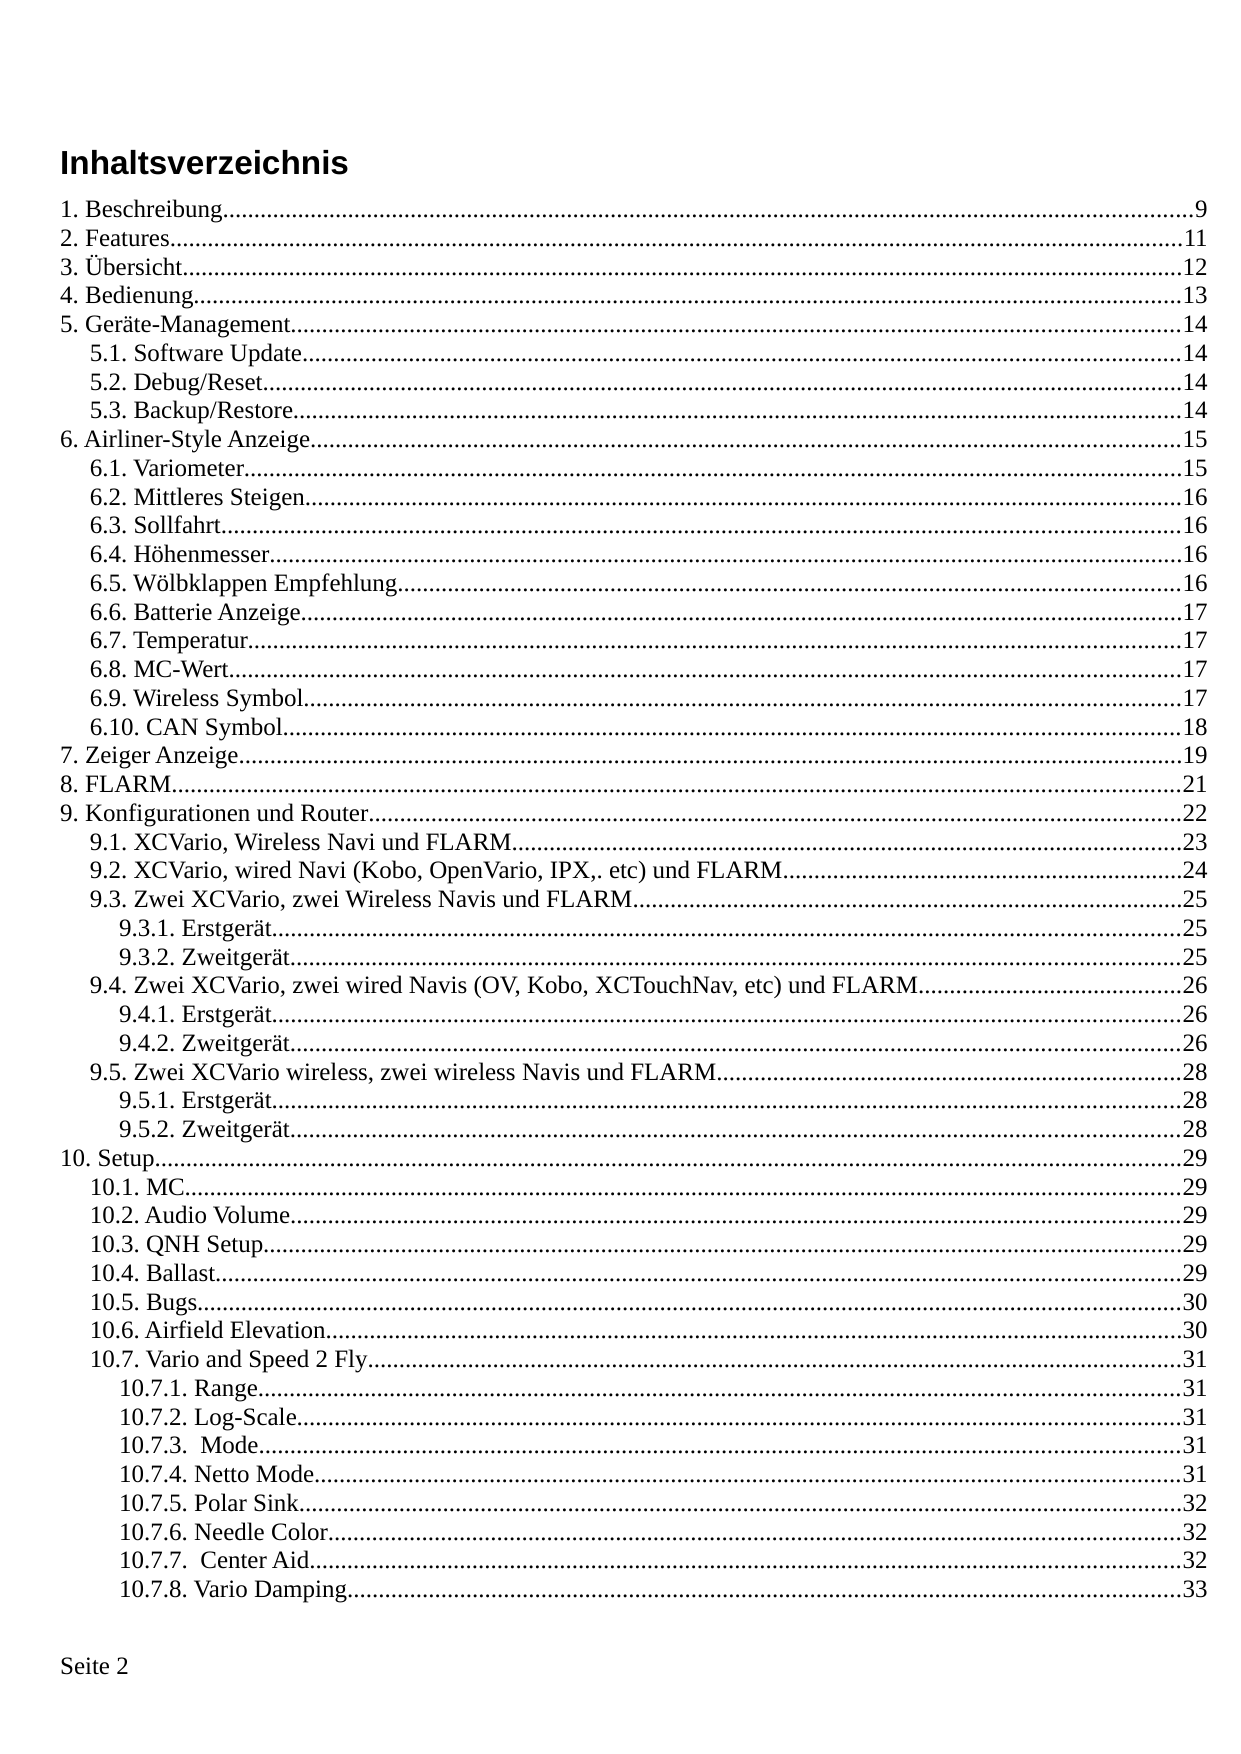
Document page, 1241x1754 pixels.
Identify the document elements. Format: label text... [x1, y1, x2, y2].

text 10.7.4. Netto Mode 31 [119, 1459, 1207, 1488]
text 10.2. Audio Volume 29 [89, 1200, 1207, 1229]
text 10. Setup 29 [60, 1143, 1207, 1172]
text 10.4. Ballast 29 [89, 1258, 1207, 1287]
text 6.9. Wireless Symbol 17 [89, 683, 1207, 712]
text 6. Airliner-Style Anzeige 15 [60, 424, 1207, 453]
text 9.5.1. Erstgerät 28 [119, 1085, 1207, 1114]
text 6.7. Temperatur 17 [89, 625, 1207, 654]
text 6.4. Höhenmesser 16 [89, 539, 1207, 568]
subtitle Inhaltsverzeichnis [60, 143, 1207, 182]
text 10.7.7. Center Aid 32 [119, 1545, 1207, 1574]
text 10.7.8. Vario Damping 33 [119, 1574, 1207, 1603]
text 2. Features 11 [60, 223, 1207, 252]
text 5.3. Backup/Restore 14 [89, 395, 1207, 424]
text 9. Konfigurationen und Router 22 [60, 798, 1207, 827]
text 10.7. Vario and Speed 2 Fly 31 [89, 1344, 1207, 1373]
text 10.7.1. Range 31 [119, 1373, 1207, 1402]
text 6.3. Sollfahrt 16 [89, 510, 1207, 539]
text 5. Geräte-Management 14 [60, 309, 1207, 338]
text 10.6. Airfield Elevation 30 [89, 1315, 1207, 1344]
text 9.4.2. Zweitgerät 26 [119, 1028, 1207, 1057]
text 9.5.2. Zweitgerät 28 [119, 1114, 1207, 1143]
text 9.4. Zwei XCVario, zwei wired Navis (OV, Kobo, XCTouchNav, etc) und FLARM 26 [89, 970, 1207, 999]
text 9.4.1. Erstgerät 26 [119, 999, 1207, 1028]
text 9.1. XCVario, Wireless Navi und FLARM 23 [89, 827, 1207, 855]
text 10.7.6. Needle Color 32 [119, 1517, 1207, 1545]
text 9.5. Zwei XCVario wireless, zwei wireless Navis und FLARM 28 [89, 1057, 1207, 1085]
text 10.5. Bugs 30 [89, 1287, 1207, 1315]
text 6.10. CAN Symbol 18 [89, 712, 1207, 740]
text 5.1. Software Update 14 [89, 338, 1207, 367]
text 10.1. MC 29 [89, 1172, 1207, 1200]
text 9.2. XCVario, wired Navi (Kobo, OpenVario, IPX,. etc) und FLARM 24 [89, 855, 1207, 884]
text 4. Bedienung 13 [60, 280, 1207, 309]
text 6.6. Batterie Anzeige 17 [89, 597, 1207, 625]
text 6.5. Wölbklappen Empfehlung 16 [89, 568, 1207, 597]
text 9.3.1. Erstgerät 25 [119, 913, 1207, 942]
text 1. Beschreibung 9 [60, 194, 1207, 223]
text 9.3.2. Zweitgerät 25 [119, 942, 1207, 970]
text 10.3. QNH Setup 29 [89, 1229, 1207, 1258]
text 10.7.3. Mode 31 [119, 1430, 1207, 1459]
text 10.7.2. Log-Scale 31 [119, 1402, 1207, 1430]
text 9.3. Zwei XCVario, zwei Wireless Navis und FLARM 25 [89, 884, 1207, 913]
text 6.2. Mittleres Steigen 16 [89, 482, 1207, 510]
text 6.8. MC-Wert 17 [89, 654, 1207, 683]
text 8. FLARM 21 [60, 769, 1207, 798]
text 7. Zeiger Anzeige 19 [60, 740, 1207, 769]
text 10.7.5. Polar Sink 32 [119, 1488, 1207, 1517]
text 5.2. Debug/Reset 14 [89, 367, 1207, 395]
text 6.1. Variometer 15 [89, 453, 1207, 482]
text 3. Übersicht 12 [60, 252, 1207, 280]
